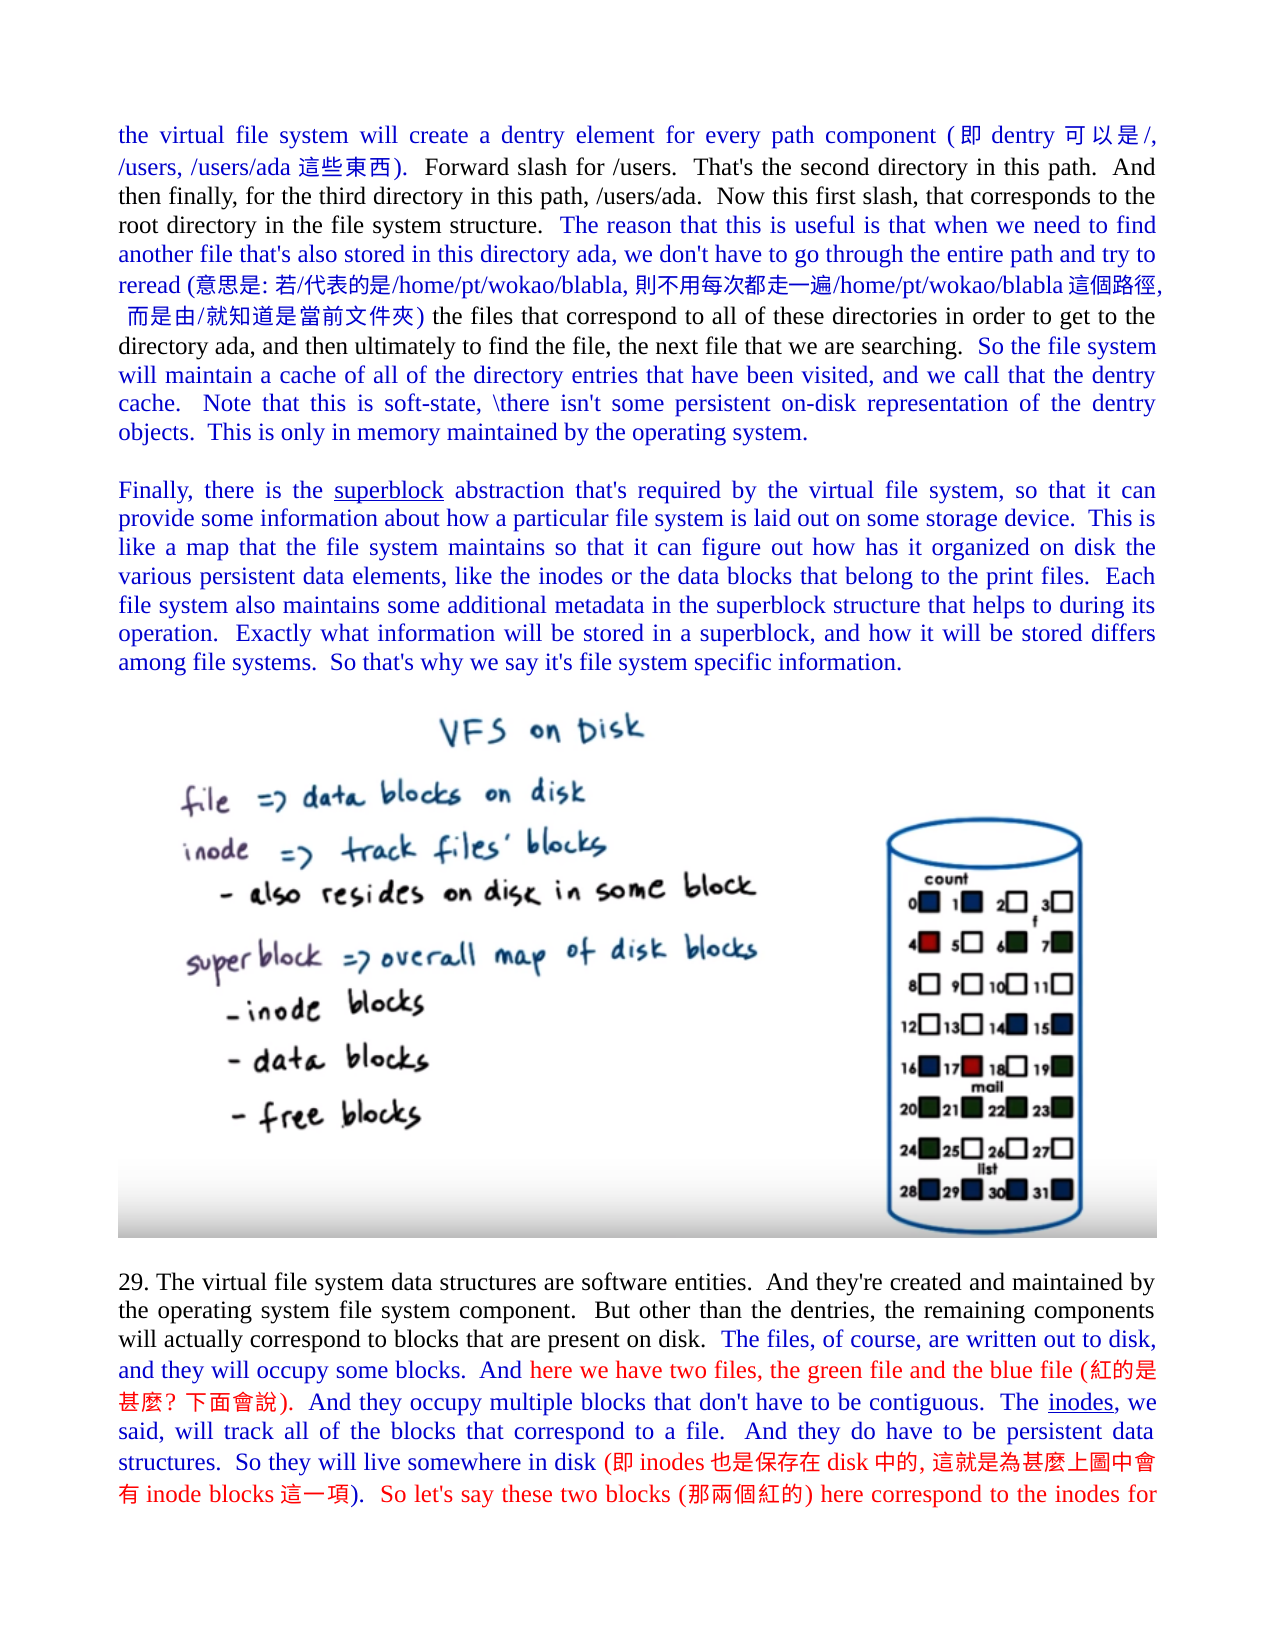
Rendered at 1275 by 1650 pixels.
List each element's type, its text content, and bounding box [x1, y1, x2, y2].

picture [118, 704, 1157, 1238]
text 29. The virtual file system data structures are software entities. And they're created and maintained by the operating system file system component. But other than the dentries, the remaining components will actually correspond to blocks that are present on disk. The files, of course, are written out to disk, and they will occupy some blocks. And here we have two files, the green file and the blue file (紅的是甚麼? 下面會說). And they occupy multiple blocks that don't have to be contiguous. The inodes, we said, will track all of the blocks that correspond to a file. And they do have to be persistent data structures. So they will live somewhere in disk (即inodes也是保存在disk中的, 這就是為甚麼上圖中會有inode blocks這一項). So let's say these two blocks (那兩個紅的) here correspond to the inodes for [118, 1267, 1157, 1508]
text Finally, there is the superblock abstraction that's required by the virtual file system, so that it can provide some information about how a particular file system is laid out on some storage device. This is like a map that the file system maintains so that it can figure out how has it organized on disk the various persistent data elements, like the inodes or the data blocks that belong to the print files. Each file system also maintains some additional metadata in the superblock structure that helps to during its operation. Exactly what information will be stored in a superblock, and how it will be stored differs among file systems. So that's why we say it's file system specific information. [118, 475, 1157, 676]
text Now, we know that files are organized in directories. But, from the virtual file systems perspective and in general from unique space systems perspective, a directory is really just a file, except, its contents include information about files and their inodes. So that we can find where the data blocks for these files and so the virtual file system will interpret the contents of the directory a little bit differently. To help with certain operations on directories Linux maintains a data structure called dentry, stands for directory entry. And each dentry object corresponds to a single path component that's being traversed as we are trying to reach a particular file. For instance, if we're trying to reach a file that's in my directory, in the directory named ada. We would have to traverse this path /users/ada. In the process, the virtual file system will create a dentry element for every path component (即dentry可以是/, /users, /users/ada這些東西). Forward slash for /users. That's the second directory in this path. And then finally, for the third directory in this path, /users/ada. Now this first slash, that corresponds to the root directory in the file system structure. The reason that this is useful is that when we need to find another file that's also stored in this directory ada, we don't have to go through the entire path and try to reread (意思是: 若/代表的是/home/pt/wokao/blabla, 則不用每次都走一遍/home/pt/wokao/blabla這個路徑, 而是由/就知道是當前文件夾) the files that correspond to all of these directories in order to get to the directory ada, and then ultimately to find the file, the next file that we are searching. So the file system will maintain a cache of all of the directory entries that have been visited, and we call that the dentry cache. Note that this is soft-state, \there isn't some persistent on-disk representation of the dentry objects. This is only in memory maintained by the operating system. [118, 118, 1157, 446]
